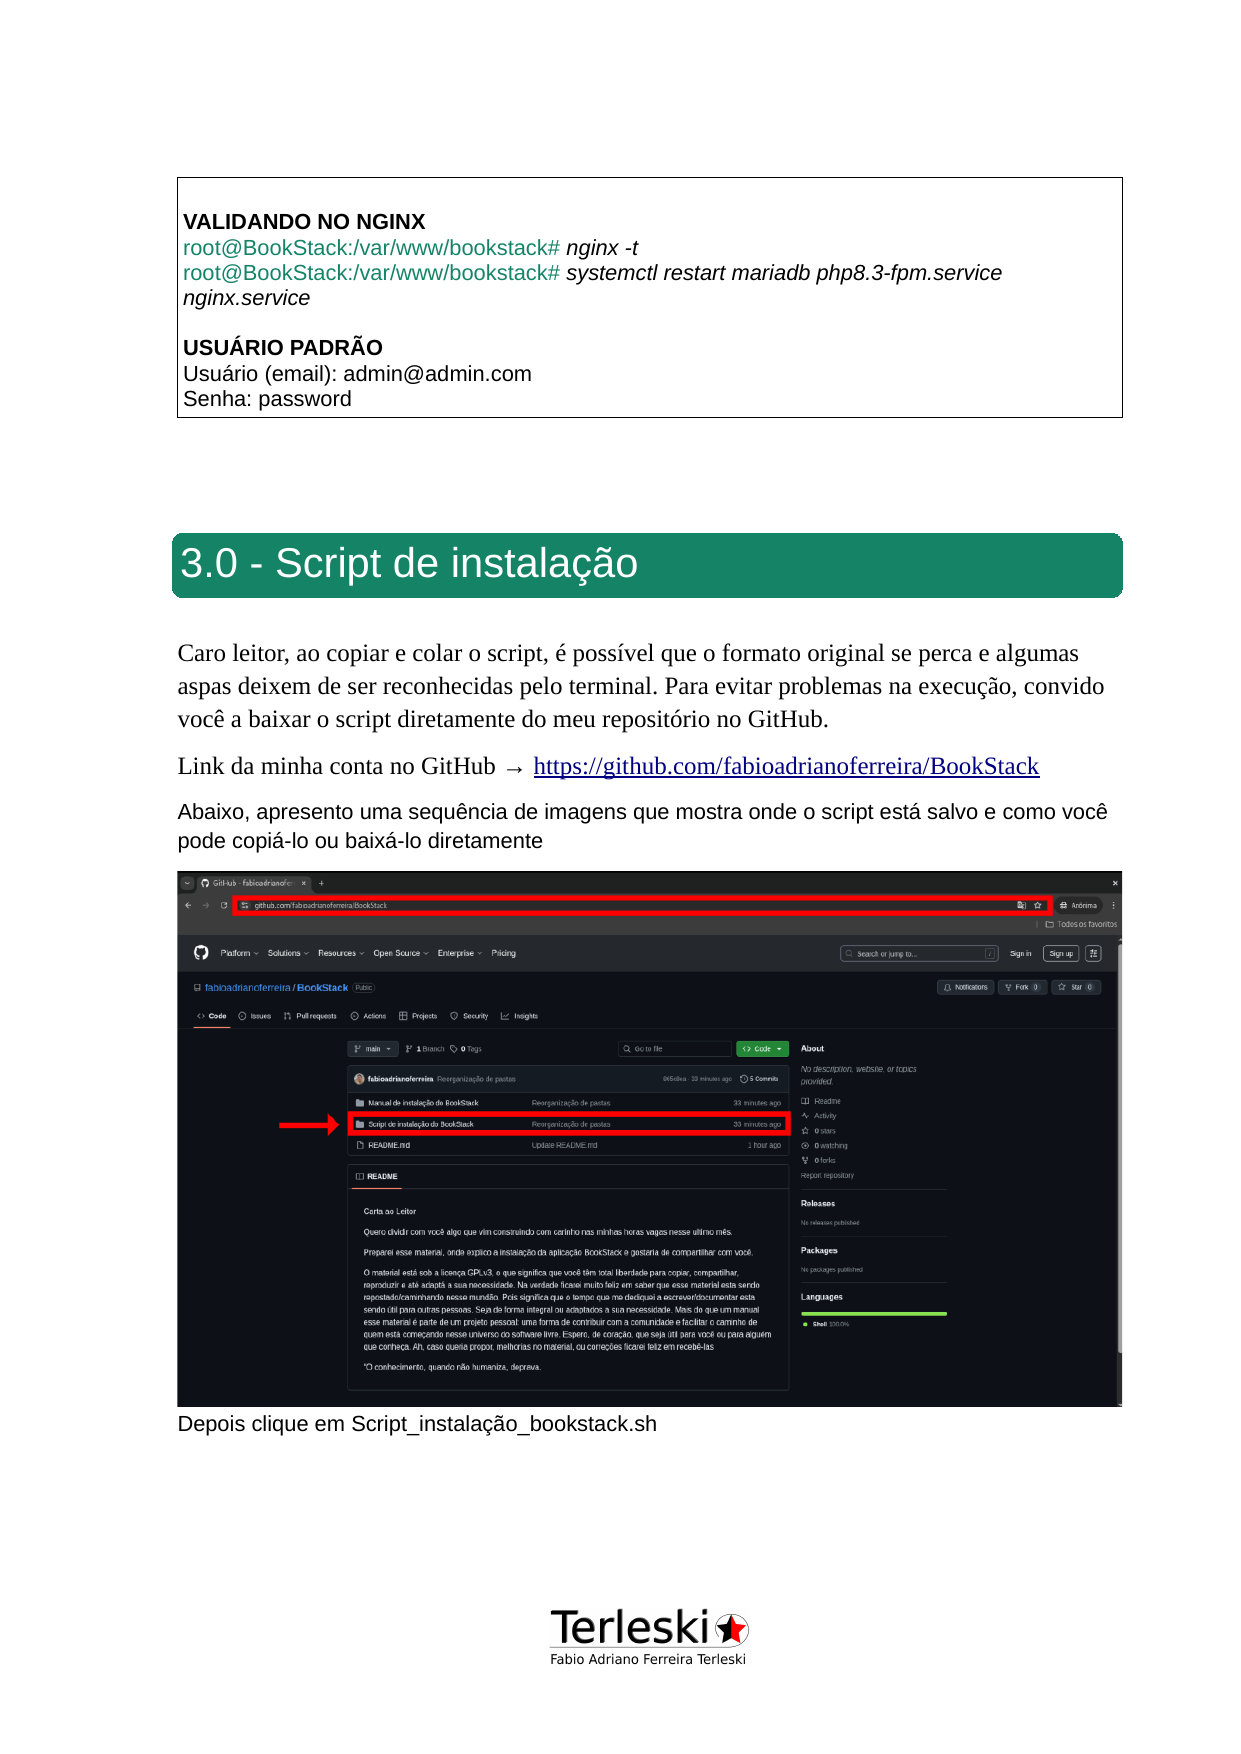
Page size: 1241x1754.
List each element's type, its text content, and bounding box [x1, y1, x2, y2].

text Link da minha conta no GitHub → https://github.com/fabioadrianoferreira/BookStack [177, 751, 1122, 780]
picture [549, 1607, 750, 1667]
subtitle 3.0 – Script de instalação [177, 530, 1122, 538]
text Abaixo, apresento uma sequência de imagens que mostra onde o script está salvo e como você pode copiá-lo ou baixá-lo diretamente [177, 799, 1122, 853]
text Caro leitor, ao copiar e colar o script, é possível que o formato original se perca e algumas aspas deixem de ser reconhecidas pelo terminal. Para evitar problemas na execução, convido você a baixar o script diretamente do meu repositório no GitHub. [177, 638, 1122, 732]
text Depois clique em Script_instalação_bookstack.sh [177, 1407, 1122, 1436]
table_header VALIDANDO NO NGINX root@BookStack:/var/www/bookstack# nginx -t root@BookStack:/var/www/bookstack# systemctl restart mariadb php8.3-fpm.service nginx.service USUÁRIO PADRÃO Usuário (email): admin@admin.com Senha: password [178, 178, 1122, 417]
picture [177, 871, 1123, 1407]
